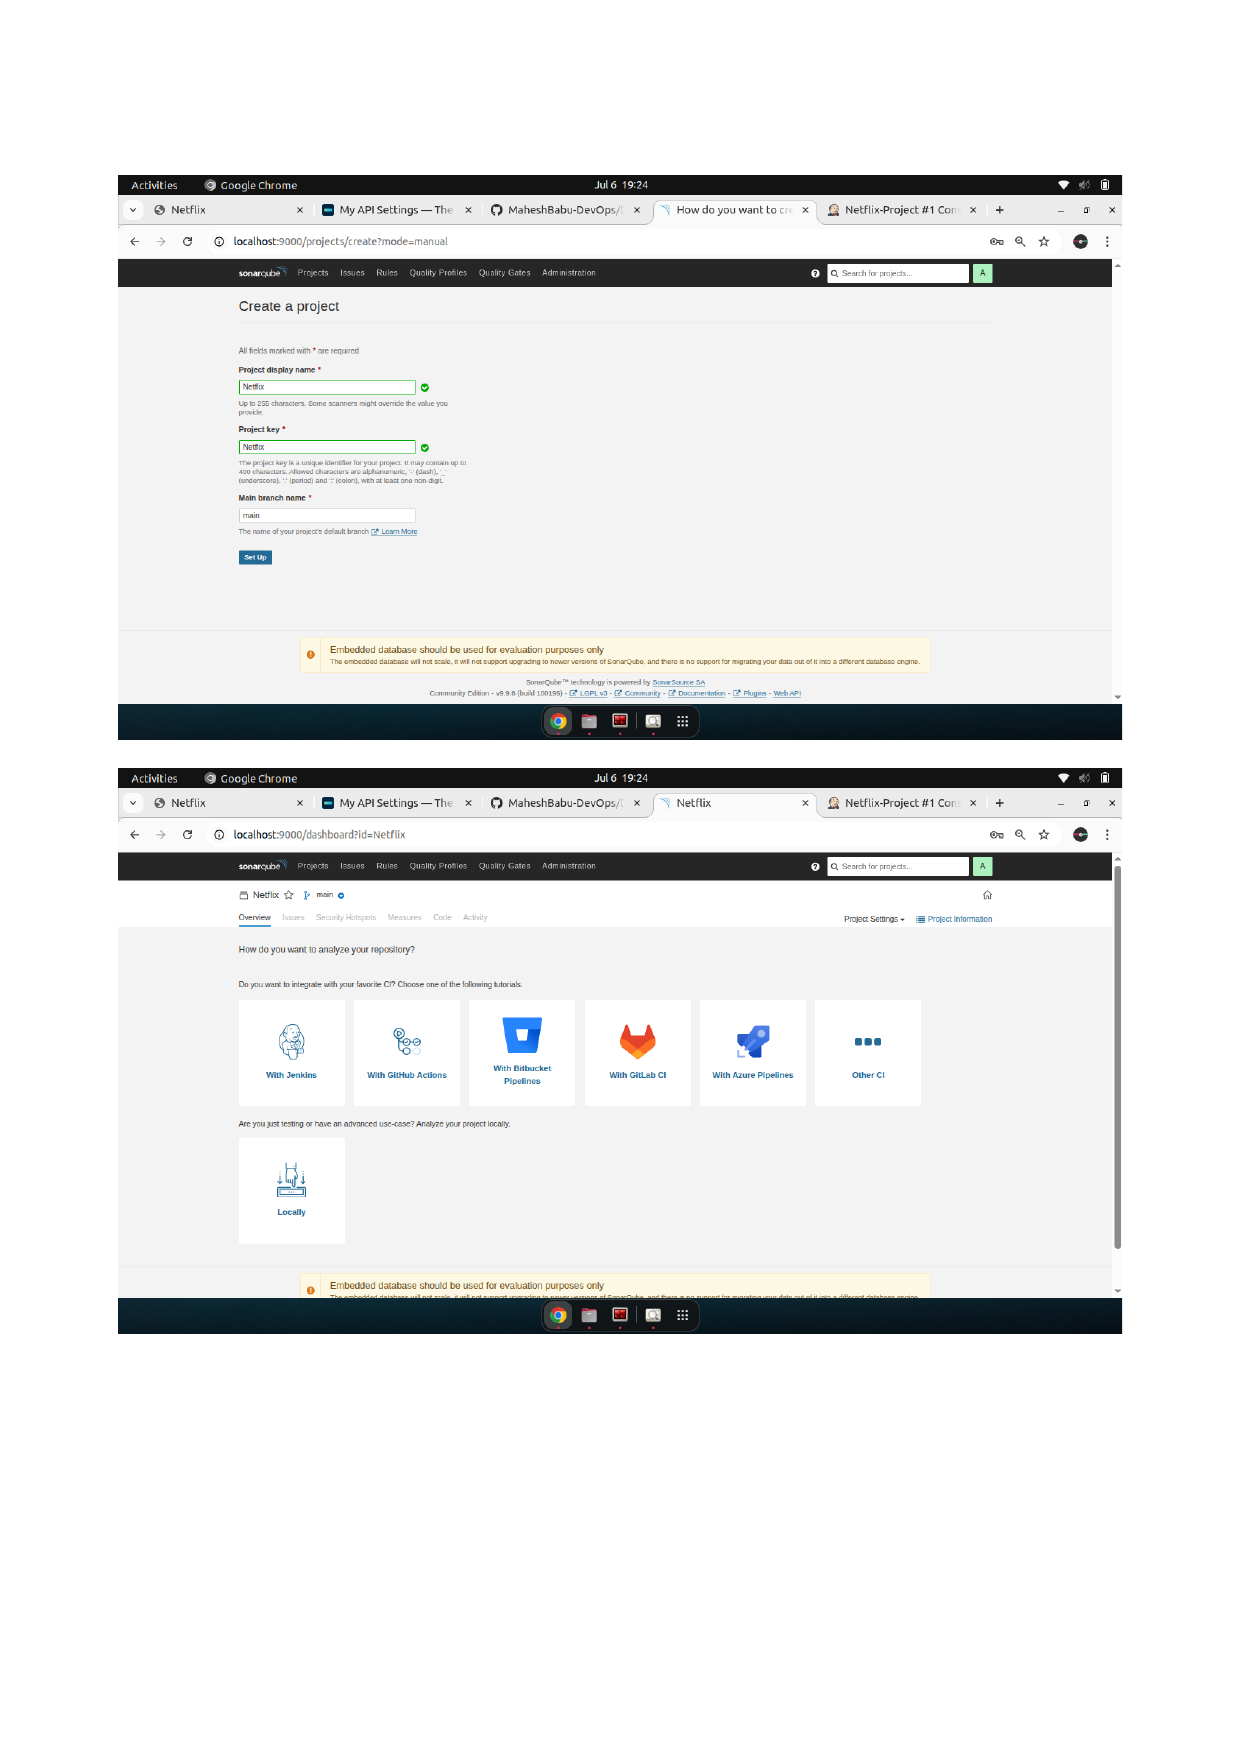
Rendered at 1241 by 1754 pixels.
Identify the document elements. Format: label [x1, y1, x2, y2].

picture [118, 768, 1123, 1334]
picture [118, 175, 1123, 740]
